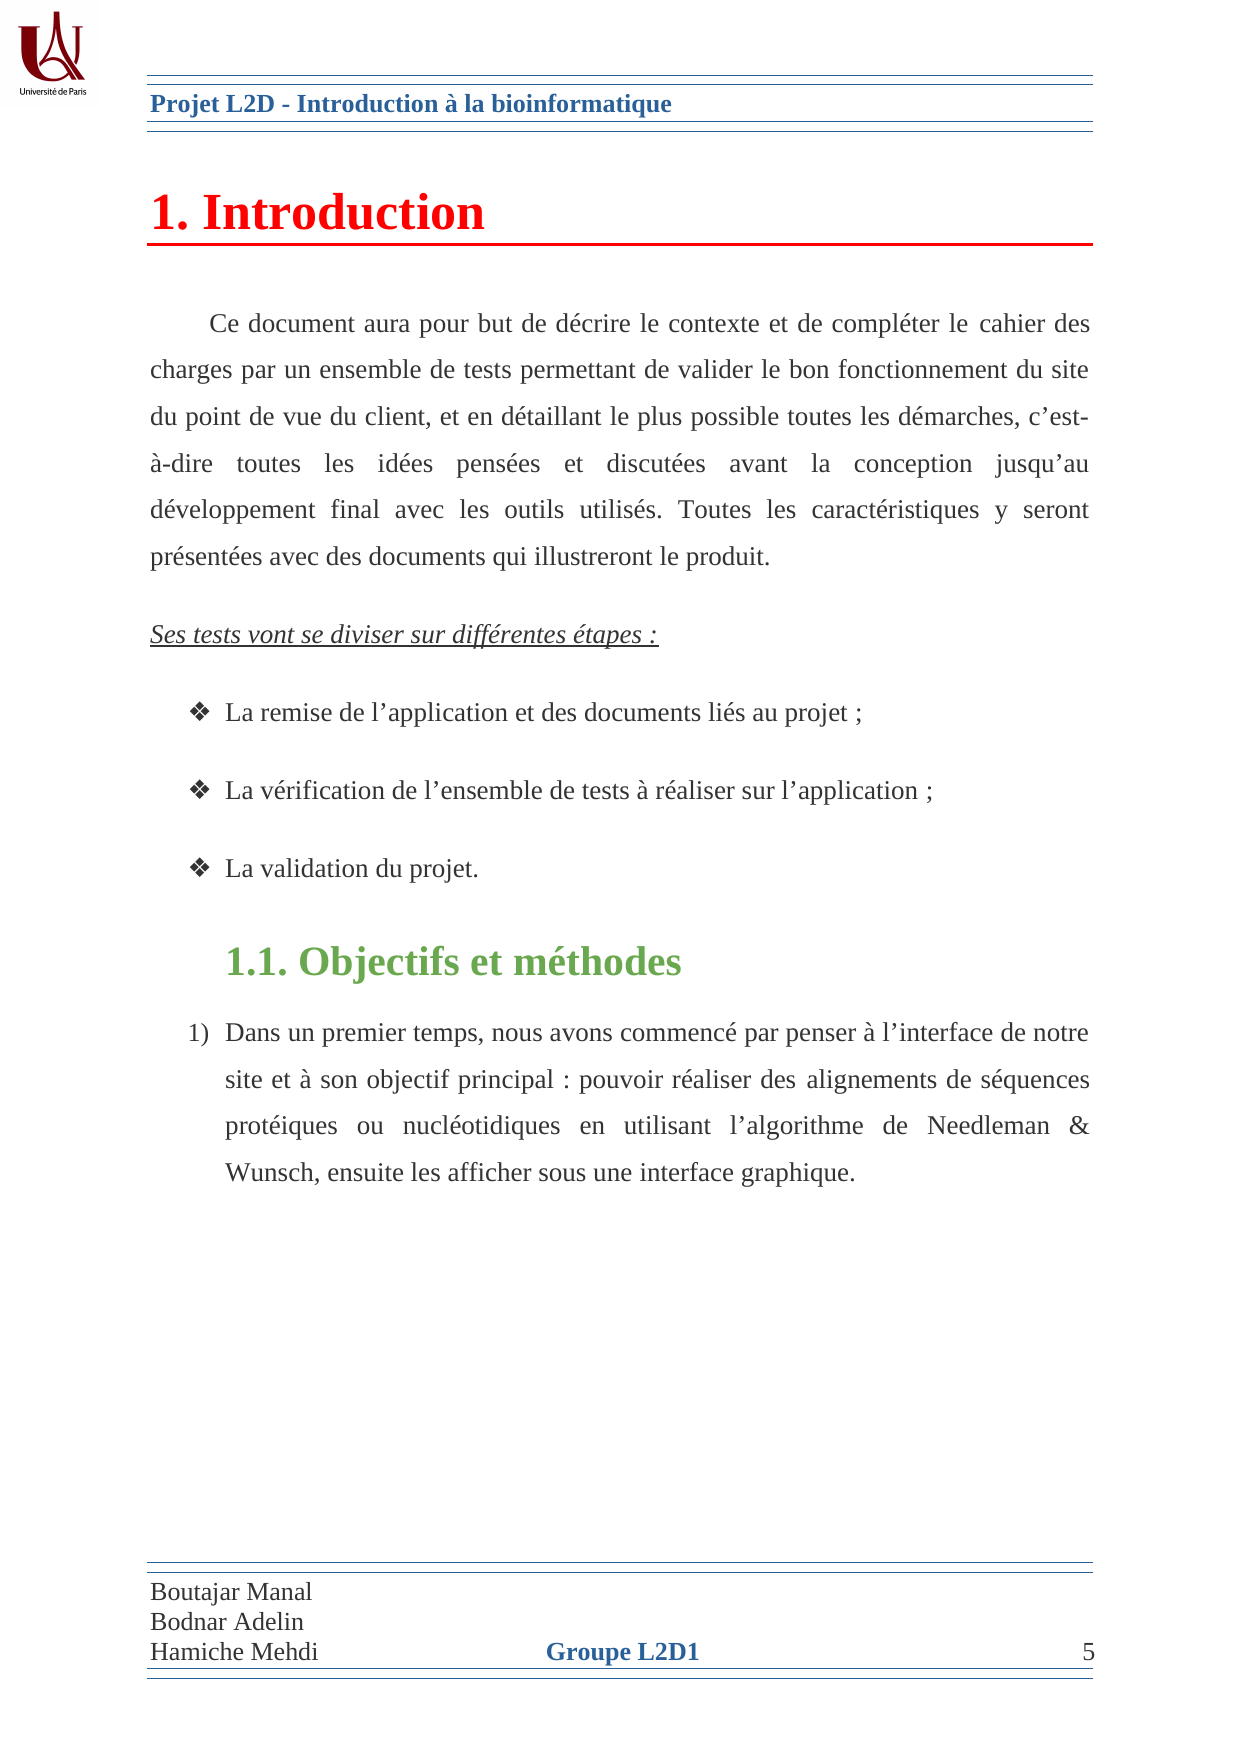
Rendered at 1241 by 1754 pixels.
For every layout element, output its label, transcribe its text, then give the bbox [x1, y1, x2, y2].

subtitle 1.1. Objectifs et méthodes [150, 936, 1090, 984]
picture [0, 0, 101, 107]
subtitle 1. Introduction [147, 178, 1093, 243]
list Dans un premier temps, nous avons commencé par penser à l’interface de notre site et à son objectif principal : pouvoir réaliser des alignements de séquences protéiques ou nucléotidiques en utilisant l’algorithme de Needleman & Wunsch, ensuite les afficher sous une interface graphique. [187, 1016, 1090, 1187]
list La vérification de l’ensemble de tests à réaliser sur l’application ; [187, 774, 1090, 805]
text Ce document aura pour but de décrire le contexte et de compléter le cahier des charges par un ensemble de tests permettant de valider le bon fonctionnement du site du point de vue du client, et en détaillant le plus possible toutes les démarches, c’est-à-dire toutes les idées pensées et discutées avant la conception jusqu’au développement final avec les outils utilisés. Toutes les caractéristiques y seront présentées avec des documents qui illustreront le produit. [150, 307, 1090, 571]
list La remise de l’application et des documents liés au projet ; [187, 696, 1090, 727]
text Ses tests vont se diviser sur différentes étapes : [150, 618, 1090, 649]
list La validation du projet. [187, 852, 1090, 883]
